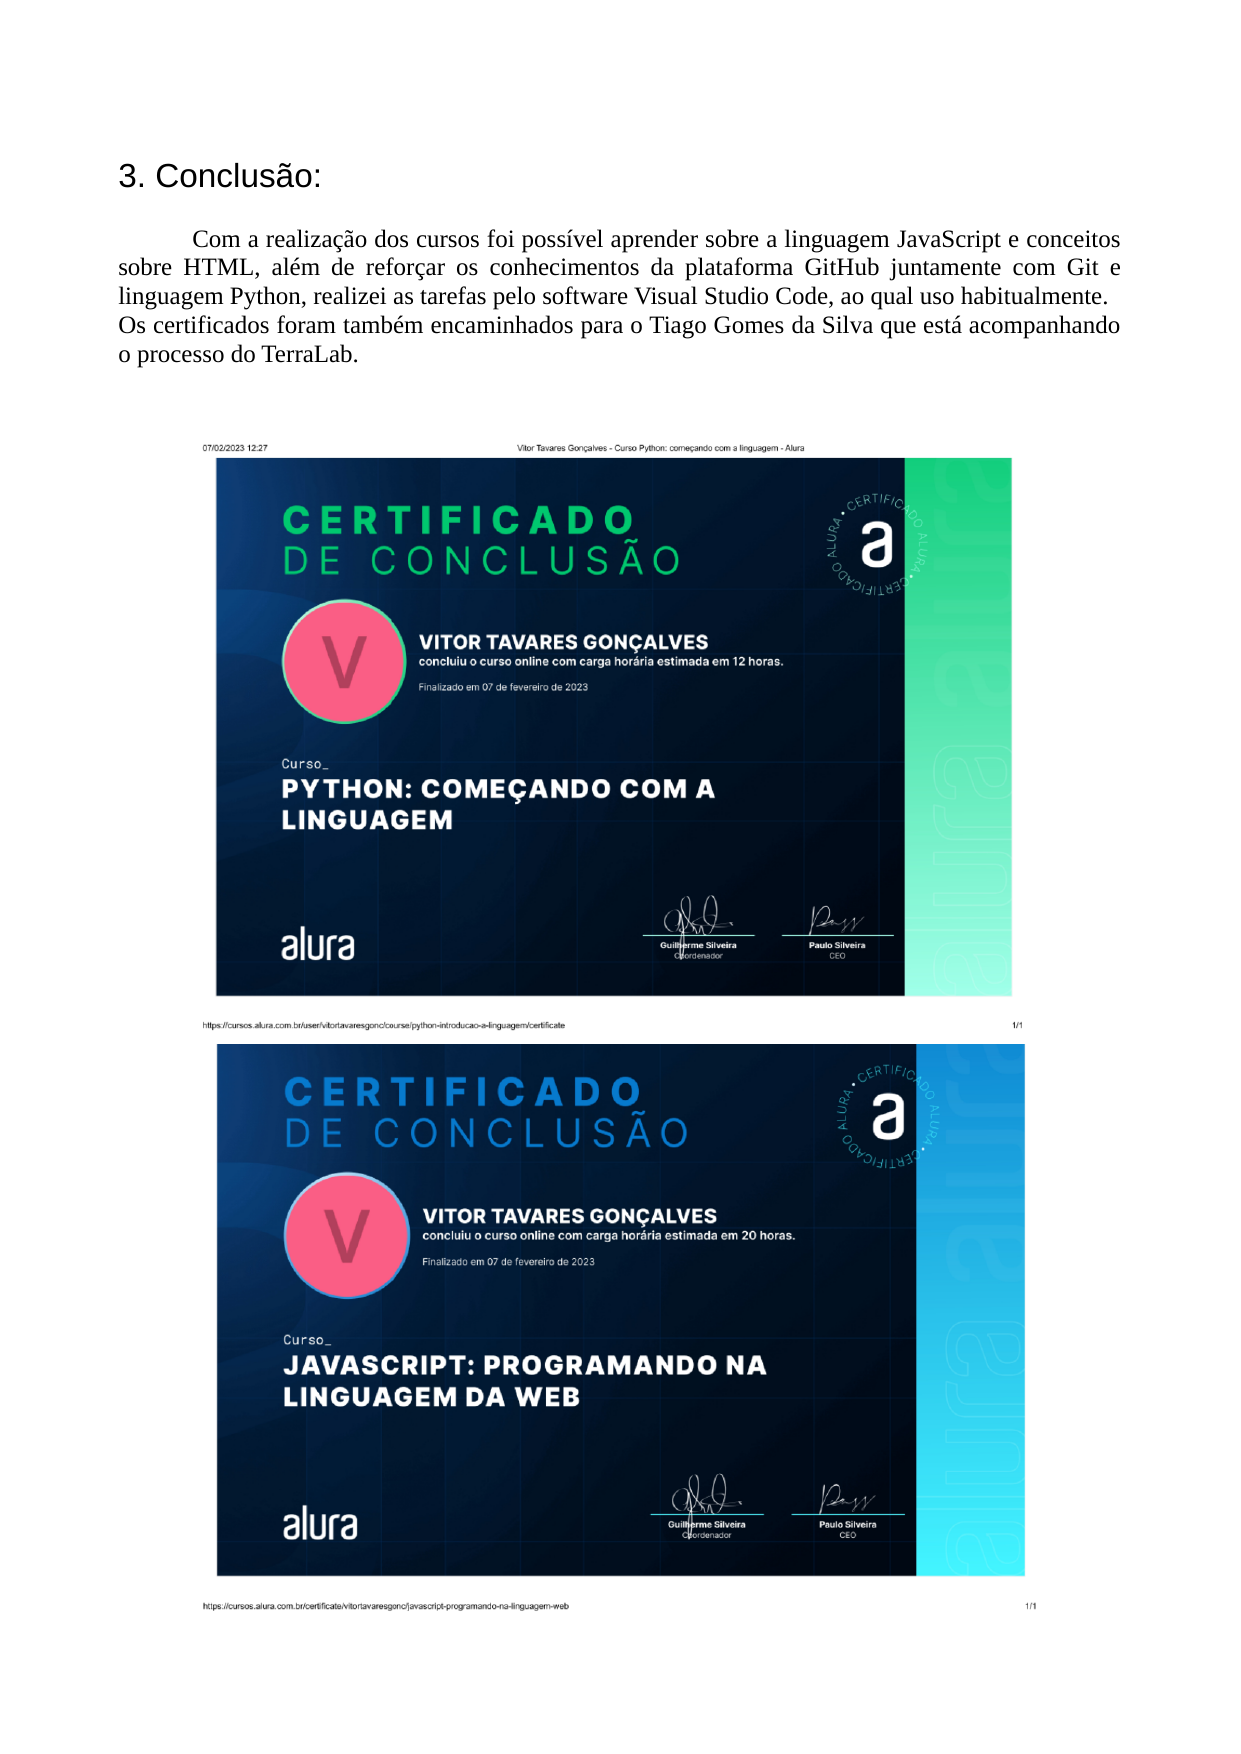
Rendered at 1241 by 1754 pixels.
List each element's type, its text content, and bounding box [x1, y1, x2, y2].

text Com a realização dos cursos foi possível aprender sobre a linguagem JavaScript e conceitos sobre HTML, além de reforçar os conhecimentos da plataforma GitHub juntamente com Git e linguagem Python, realizei as tarefas pelo software Visual Studio Code, ao qual uso habitualmente. [118, 224, 1122, 310]
text 3. Conclusão: [118, 156, 1122, 195]
text Os certificados foram também encaminhados para o Tiago Gomes da Silva que está acompanhando o processo do TerraLab. [118, 310, 1122, 367]
